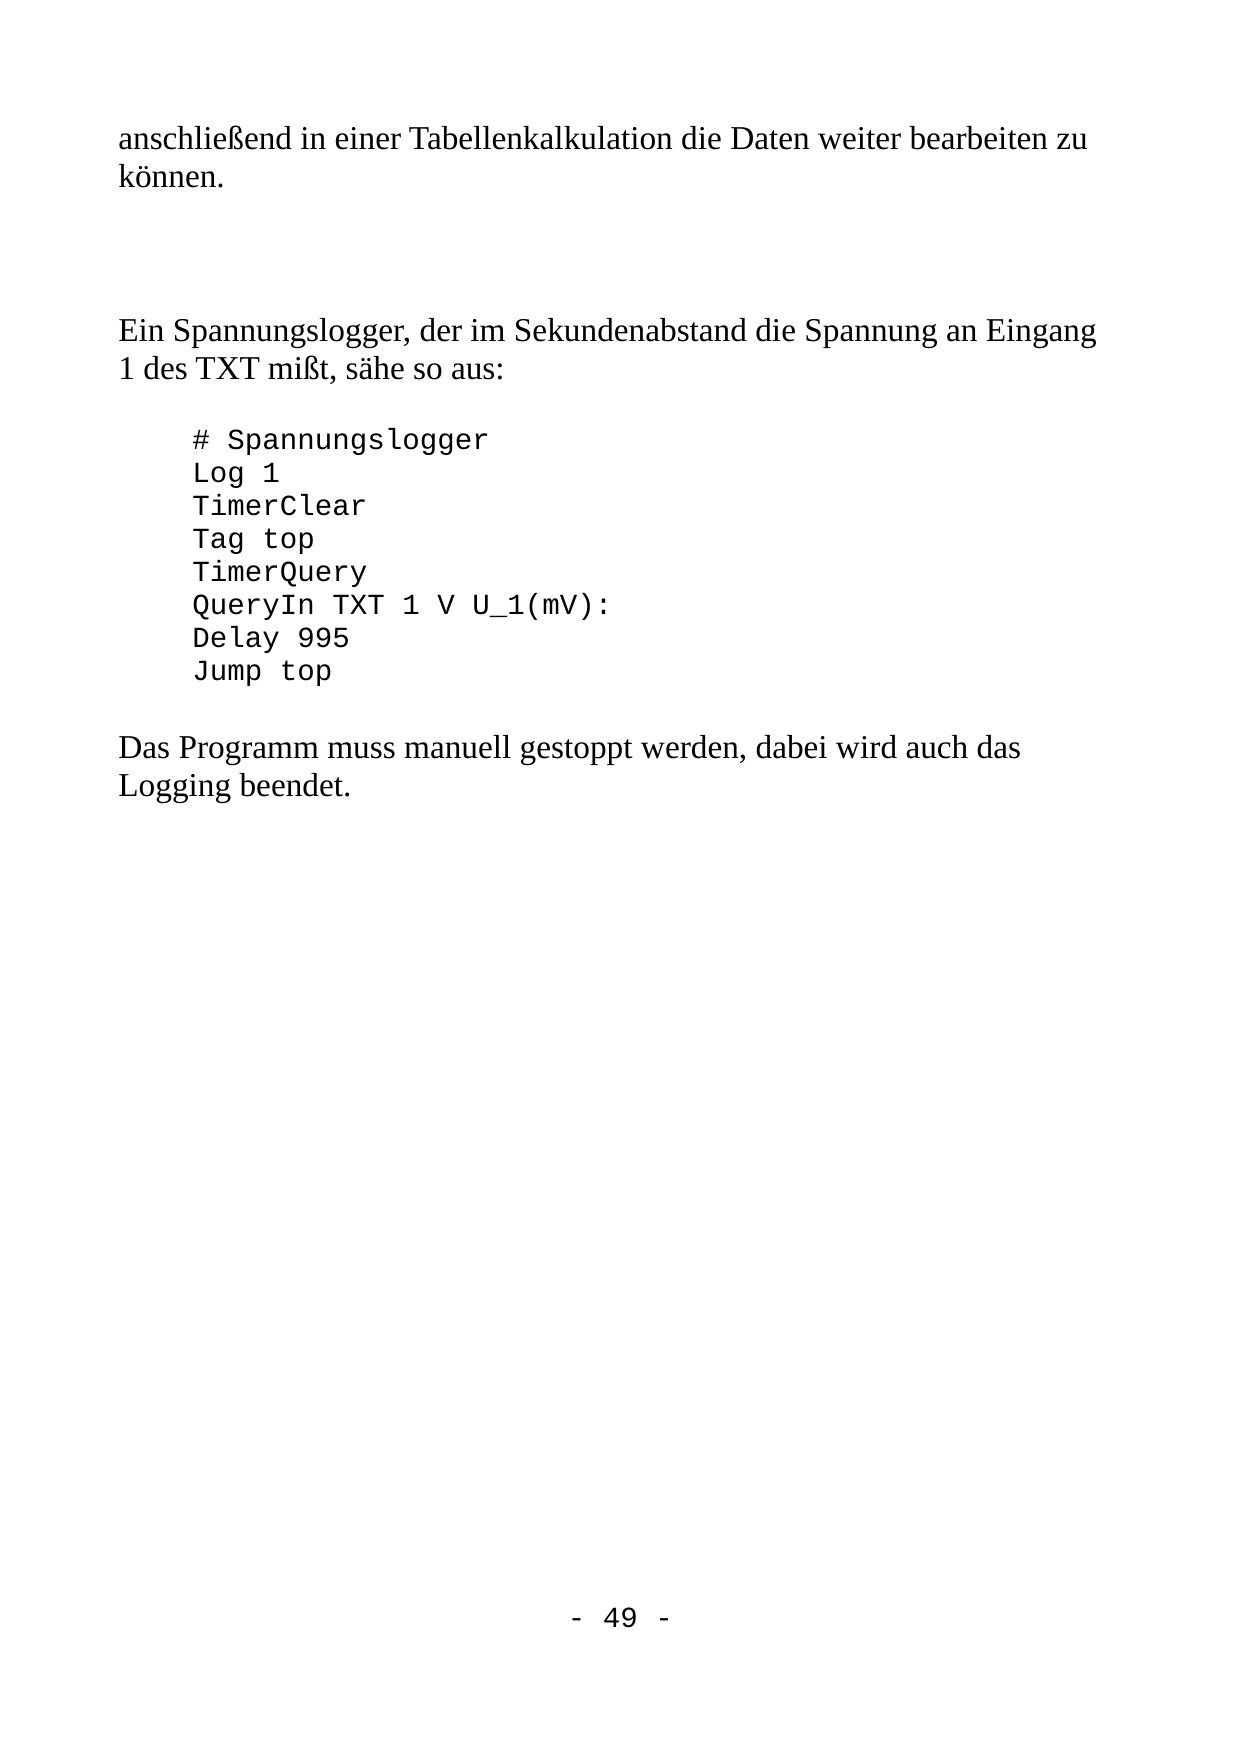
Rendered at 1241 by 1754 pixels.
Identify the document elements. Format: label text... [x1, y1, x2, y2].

text Ein Spannungslogger, der im Sekundenabstand die Spannung an Eingang 1 des TXT mißt, sähe so aus: [118, 310, 1122, 386]
text Tag top [118, 524, 1122, 557]
text Das Programm muss manuell gestoppt werden, dabei wird auch das Logging beendet. [118, 727, 1122, 804]
text Log 1 [118, 458, 1122, 491]
text # Spannungslogger [118, 425, 1122, 458]
text Delay 995 [118, 623, 1122, 656]
text QueryIn TXT 1 V U_1(mV): [118, 590, 1122, 623]
text TimerClear [118, 491, 1122, 524]
text Jump top [118, 656, 1122, 689]
text TimerQuery [118, 557, 1122, 590]
text anschließend in einer Tabellenkalkulation die Daten weiter bearbeiten zu können. [118, 118, 1122, 195]
